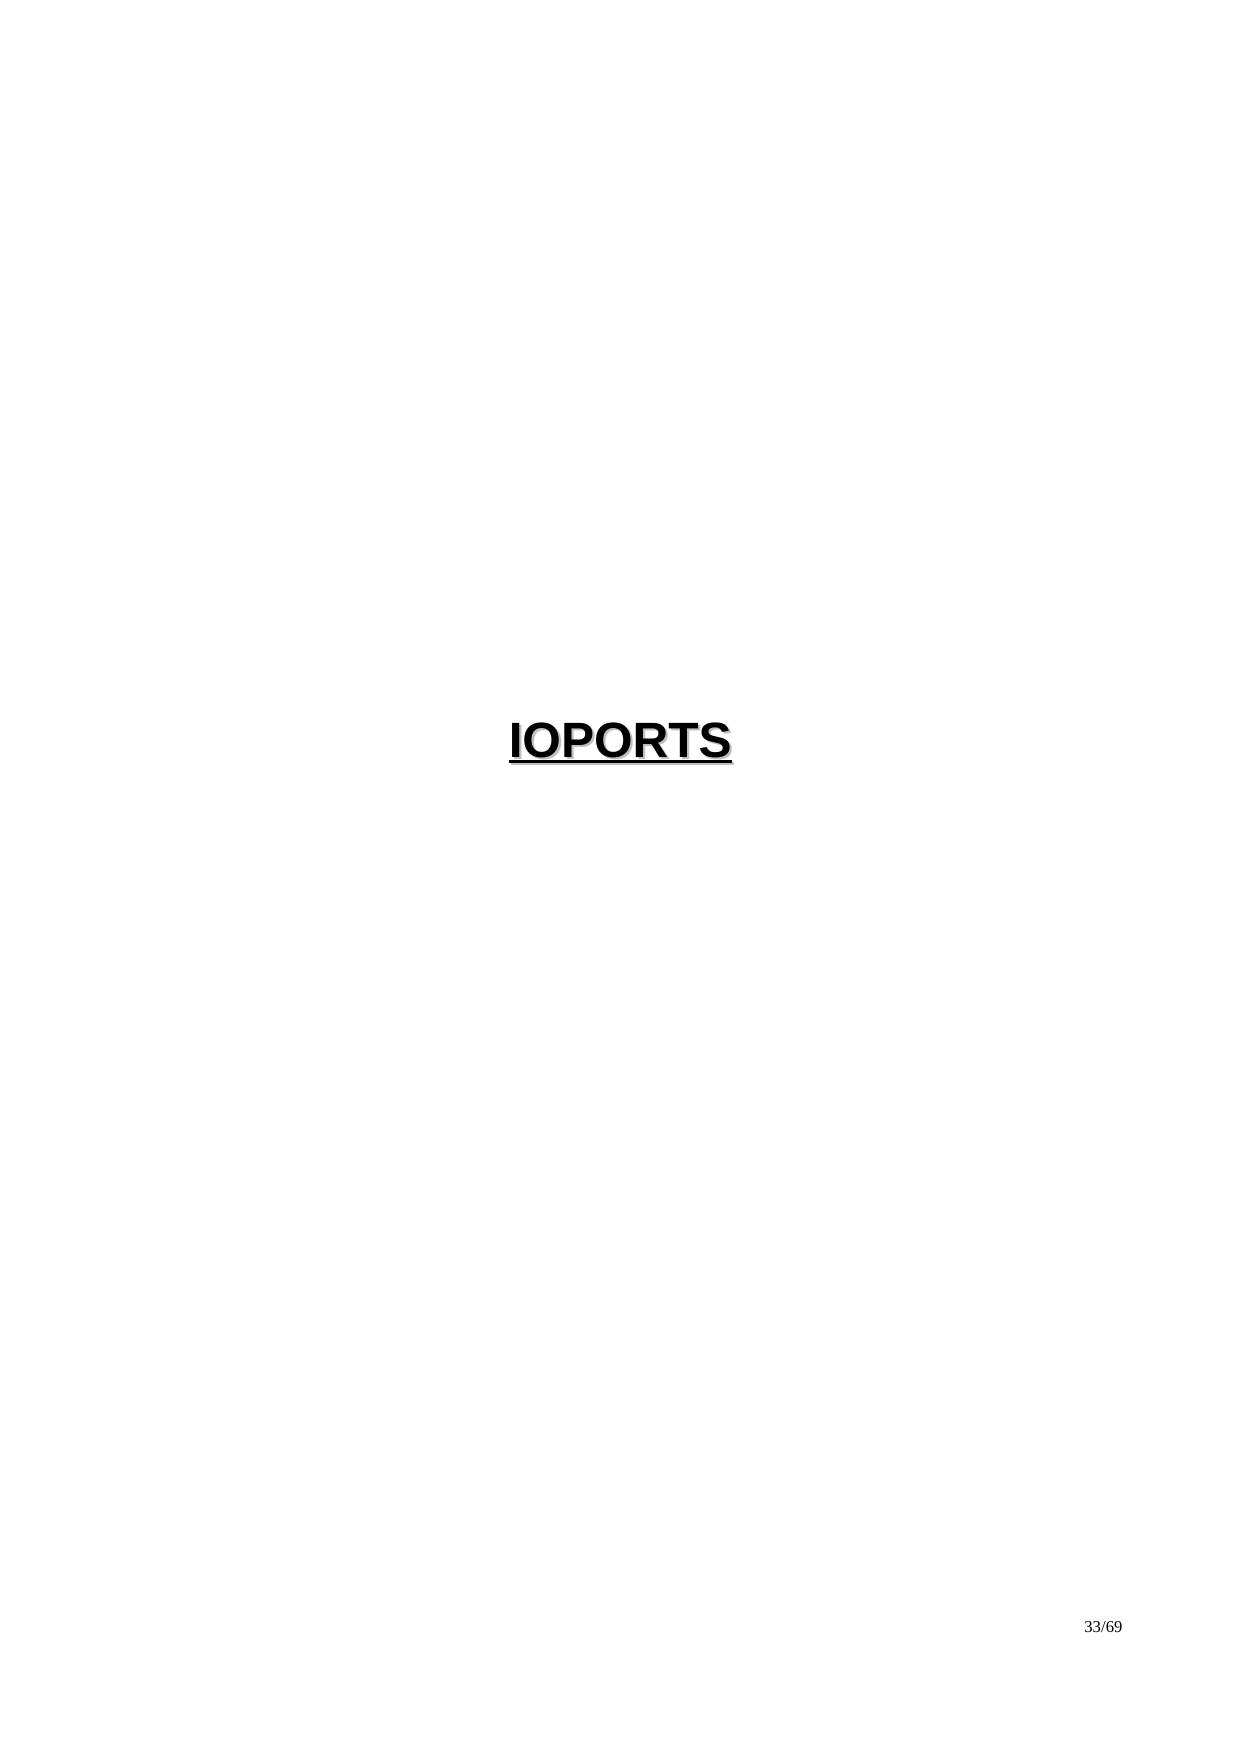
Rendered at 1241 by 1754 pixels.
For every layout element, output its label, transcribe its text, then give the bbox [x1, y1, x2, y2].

subtitle IOPORTS [118, 711, 1122, 768]
